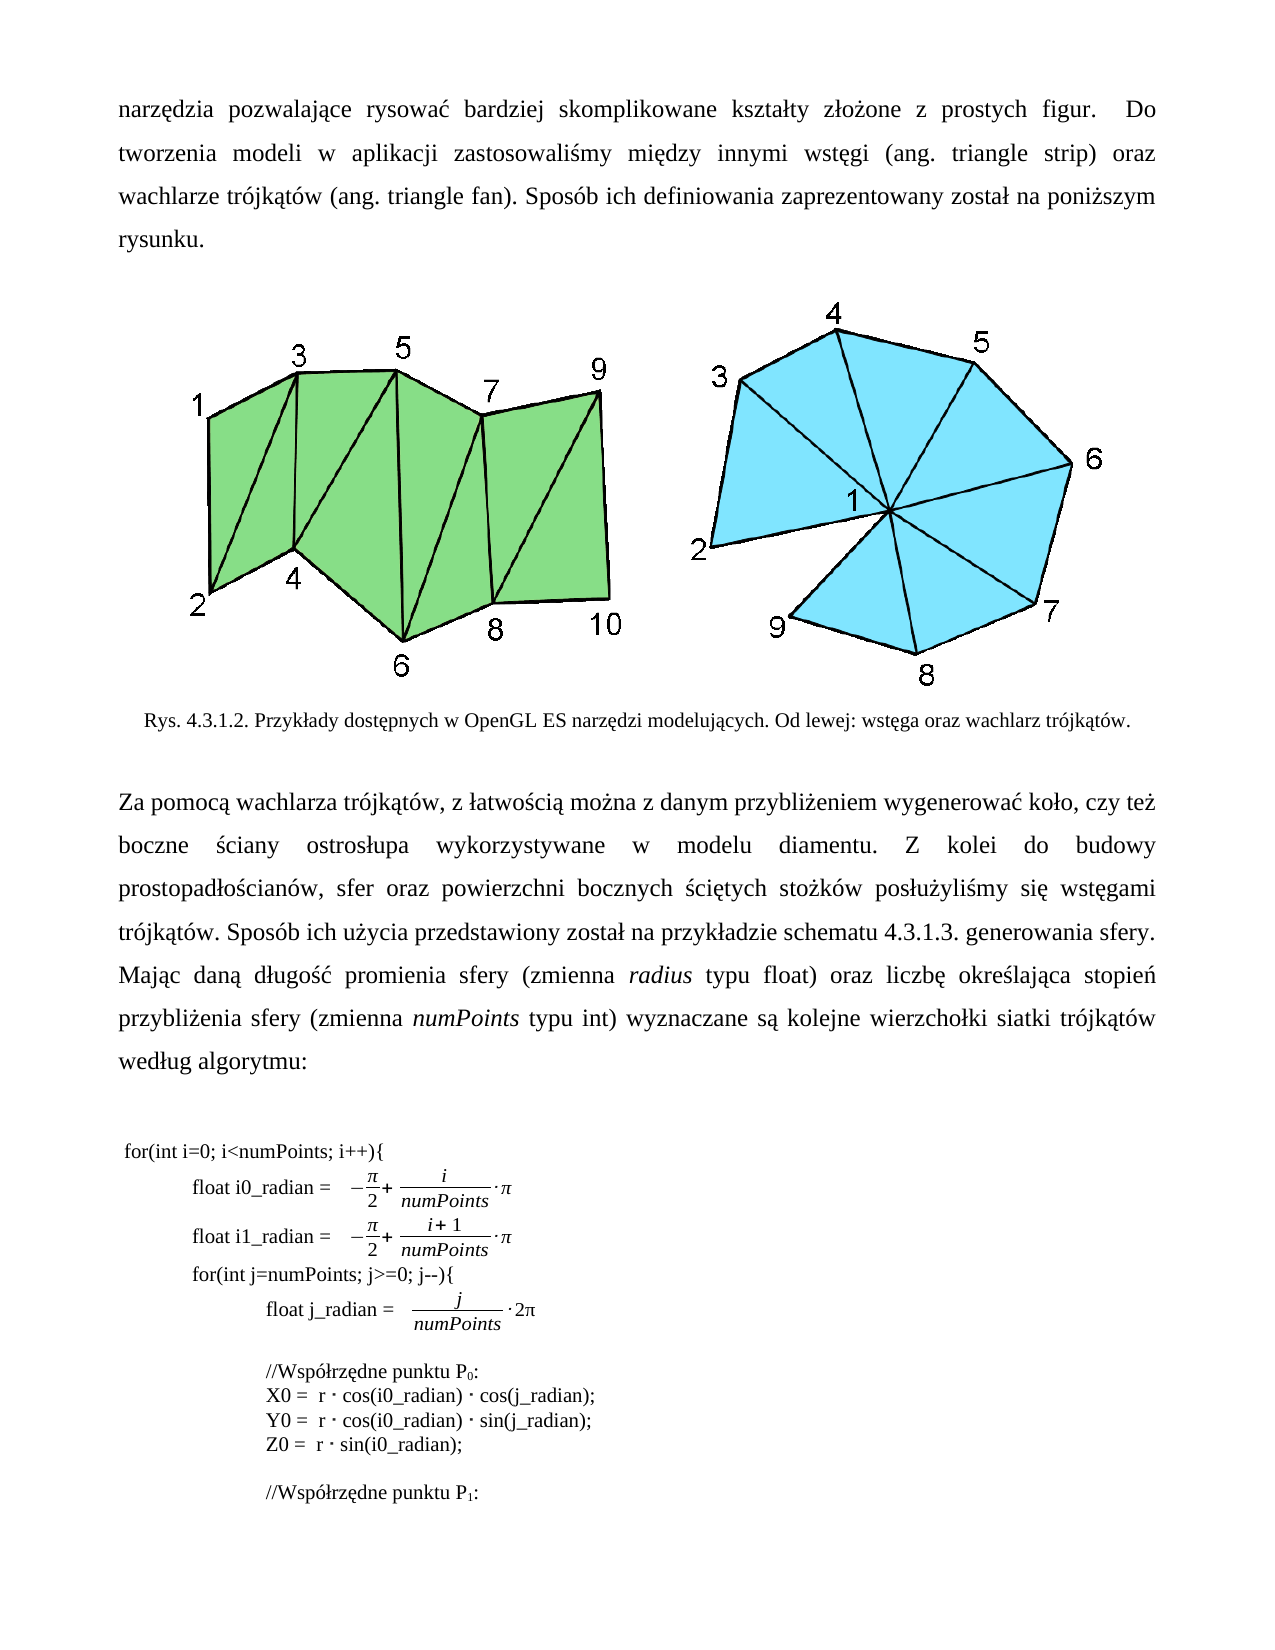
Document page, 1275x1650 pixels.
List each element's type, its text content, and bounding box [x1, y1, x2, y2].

picture [166, 282, 1109, 695]
text for(int j=numPoints; j>=0; j--){ [118, 1262, 1157, 1286]
text Z0 = r ᐧ sin(i0_radian); [192, 1432, 1157, 1456]
text float i1_radian = [118, 1213, 1157, 1262]
text X0 = r ᐧ cos(i0_radian) ᐧ cos(j_radian); [192, 1383, 1157, 1407]
text for(int i=0; i<numPoints; i++){ [118, 1139, 1157, 1163]
text Za pomocą wachlarza trójkątów, z łatwością można z danym przybliżeniem wygenerować koło, czy też boczne ściany ostrosłupa wykorzystywane w modelu diamentu. Z kolei do budowy prostopadłościanów, sfer oraz powierzchni bocznych ściętych stożków posłużyliśmy się wstęgami trójkątów. Sposób ich użycia przedstawiony został na przykładzie schematu 4.3.1.3. generowania sfery. Mając daną długość promienia sfery (zmienna radius typu float) oraz liczbę określająca stopień przybliżenia sfery (zmienna numPoints typu int) wyznaczane są kolejne wierzchołki siatki trójkątów według algorytmu: [118, 787, 1157, 1075]
text //Współrzędne punktu P0: [118, 1359, 1157, 1383]
text narzędzia pozwalające rysować bardziej skomplikowane kształty złożone z prostych figur. Do tworzenia modeli w aplikacji zastosowaliśmy między innymi wstęgi (ang. triangle strip) oraz wachlarze trójkątów (ang. triangle fan). Sposób ich definiowania zaprezentowany został na poniższym rysunku. [118, 94, 1157, 253]
text float i0_radian = [118, 1163, 1157, 1213]
text float j_radian = [118, 1286, 1157, 1335]
text Y0 = r ᐧ cos(i0_radian) ᐧ sin(j_radian); [192, 1407, 1157, 1432]
text Rys. 4.3.1.2. Przykłady dostępnych w OpenGL ES narzędzi modelujących. Od lewej: wstęga oraz wachlarz trójkątów. [118, 267, 1157, 732]
text //Współrzędne punktu P1: [192, 1480, 1157, 1504]
